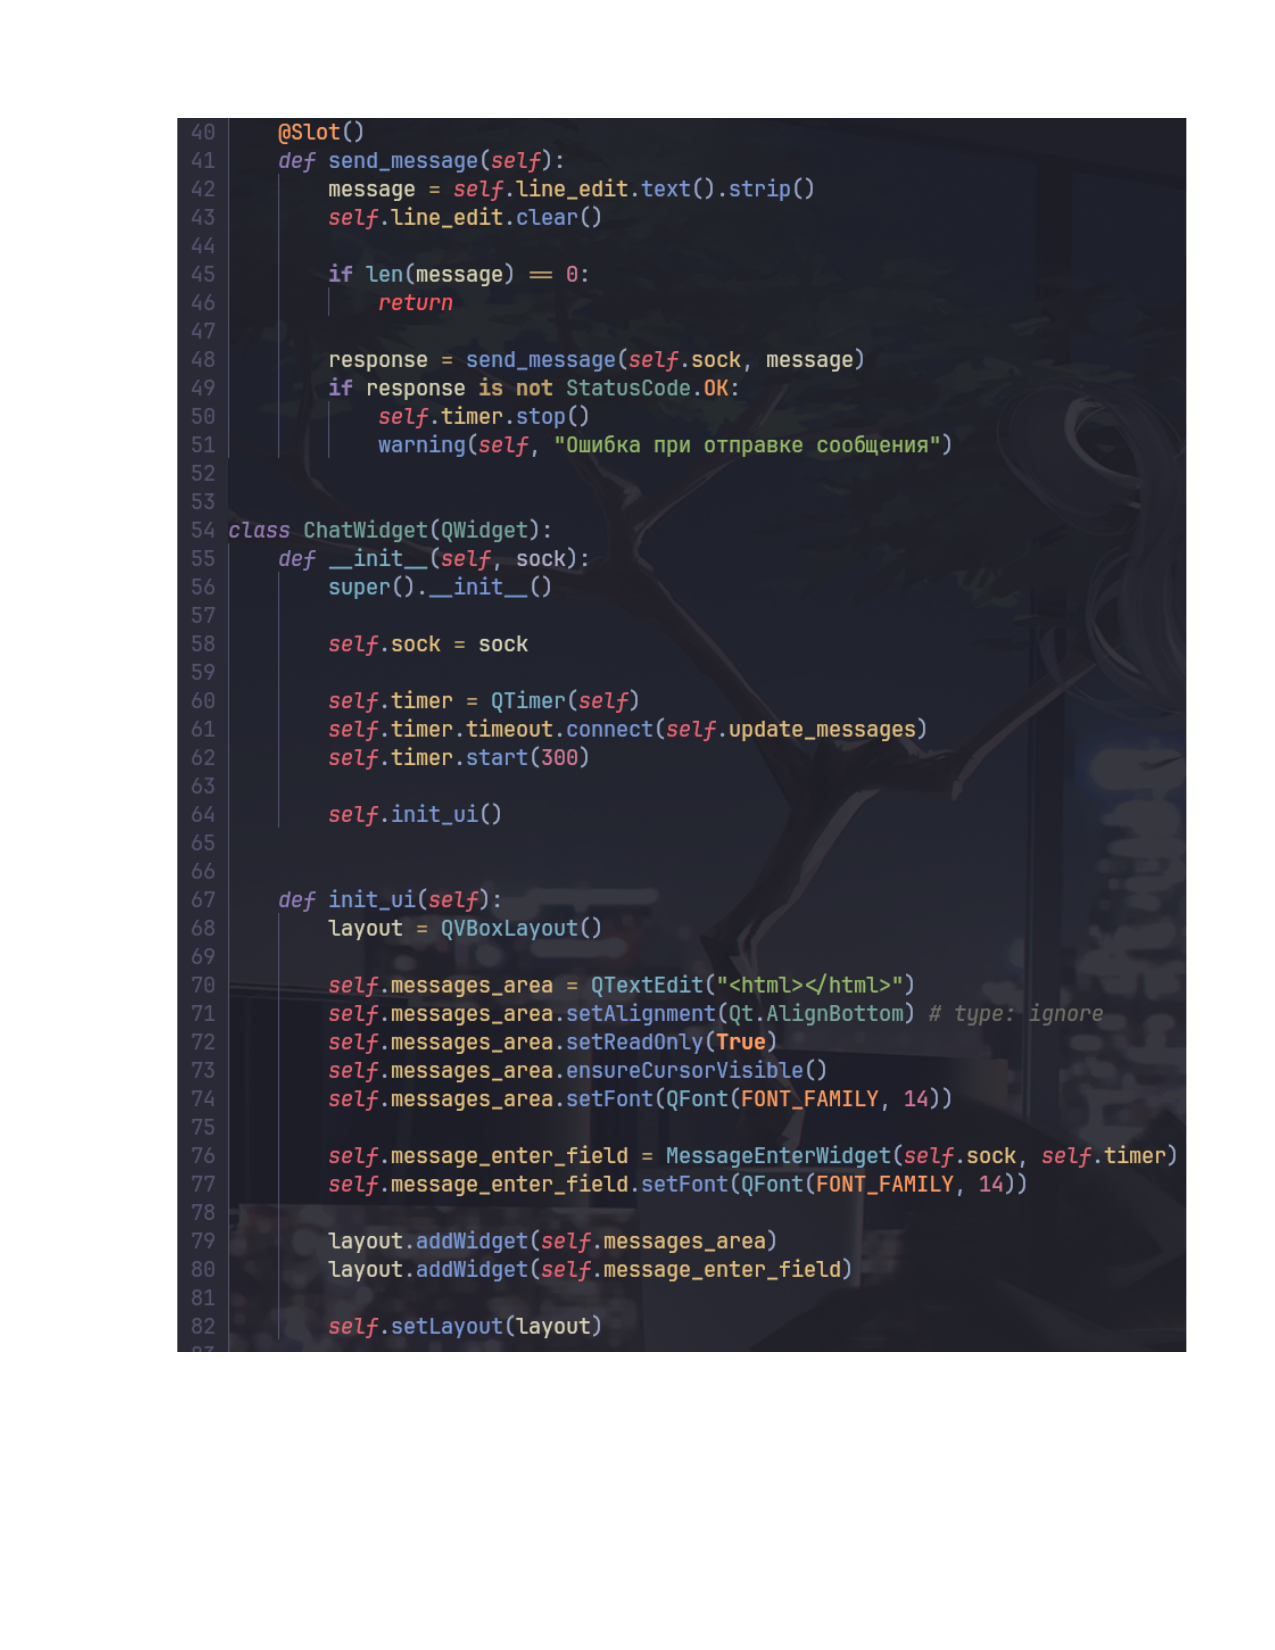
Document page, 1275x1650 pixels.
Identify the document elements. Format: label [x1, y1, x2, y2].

picture [177, 118, 1187, 1352]
